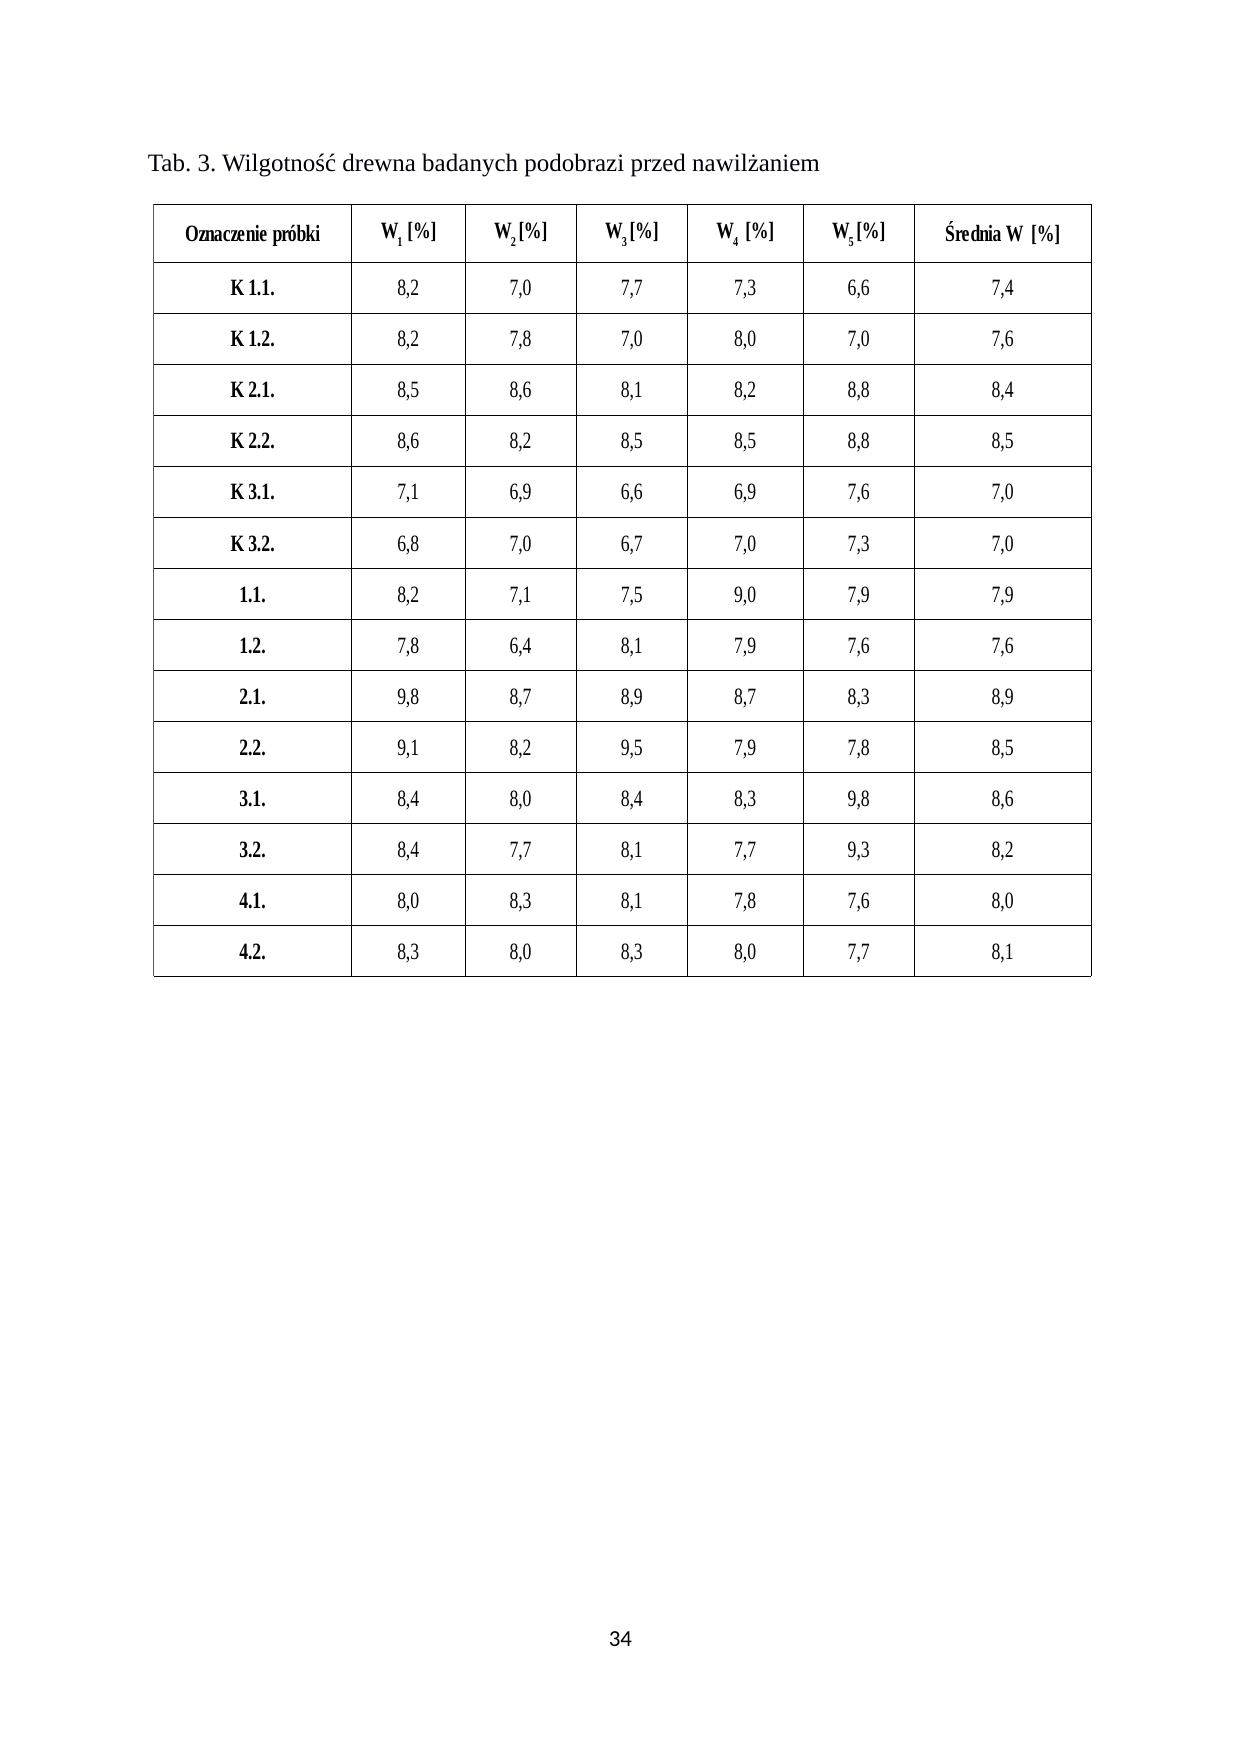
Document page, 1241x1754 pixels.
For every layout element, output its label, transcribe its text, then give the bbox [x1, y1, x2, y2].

table_header Tab. 3. Wilgotność drewna badanych podobrazi przed nawilżaniem [148, 148, 1093, 197]
table_cell [148, 197, 1093, 1033]
